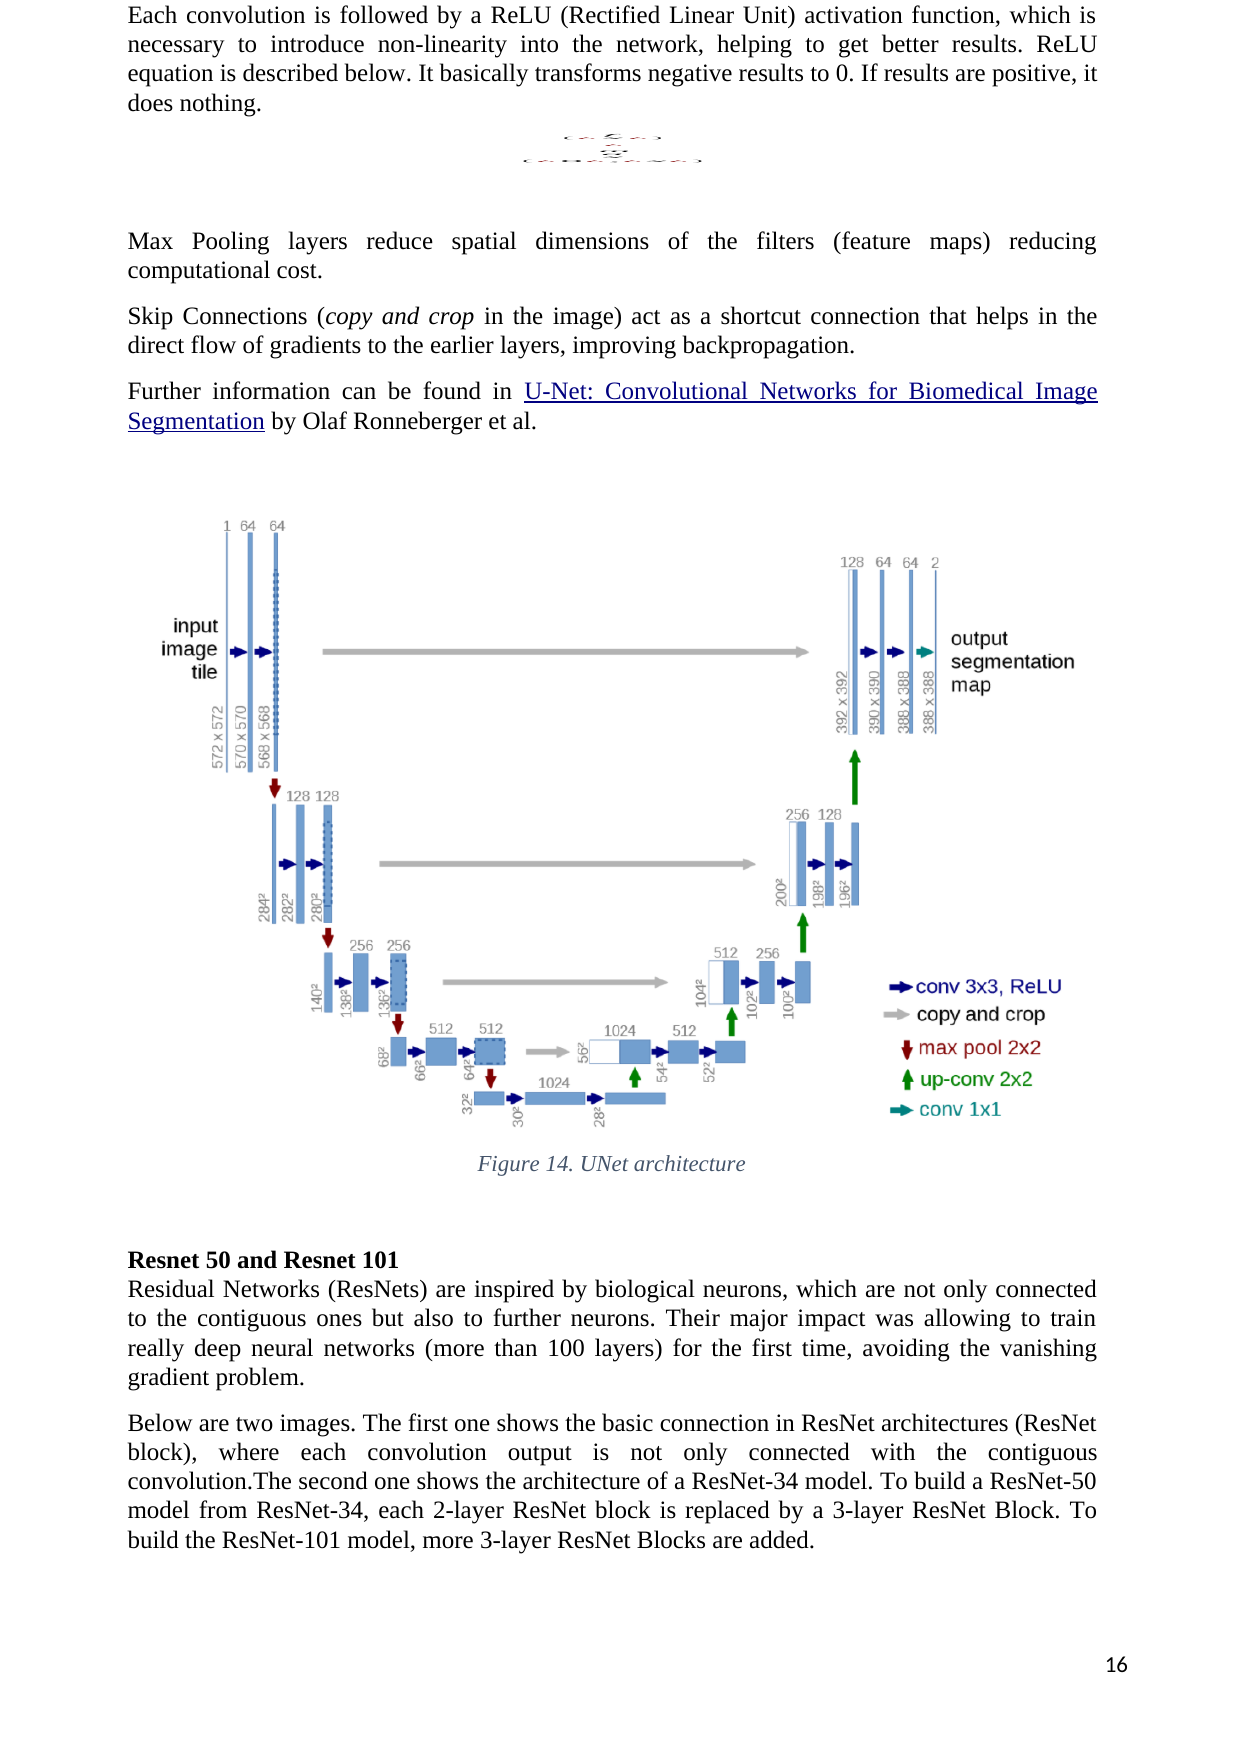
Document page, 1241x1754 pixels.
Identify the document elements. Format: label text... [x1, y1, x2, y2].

text Each convolution is followed by a ReLU (Rectified Linear Unit) activation function, which is necessary to introduce non-linearity into the network, helping to get better results. ReLU equation is described below. It basically transforms negative results to 0. If results are positive, it does nothing. [127, 0, 1098, 117]
text Residual Networks (ResNets) are inspired by biological neurons, which are not only connected to the contiguous ones but also to further neurons. Their major impact was allowing to train really deep neural networks (more than 100 layers) for the first time, avoiding the vanishing gradient problem. [127, 1274, 1098, 1391]
text Below are two images. The first one shows the basic connection in ResNet architectures (ResNet block), where each convolution output is not only connected with the contiguous convolution.The second one shows the architecture of a ResNet-34 model. To build a ResNet-50 model from ResNet-34, each 2-layer ResNet block is replaced by a 3-layer ResNet Block. To build the ResNet-101 model, more 3-layer ResNet Blocks are added. [127, 1408, 1098, 1554]
text Figure 14. UNet architecture [127, 1150, 1098, 1176]
subtitle Resnet 50 and Resnet 101 [127, 1245, 1098, 1273]
text Skip Connections (copy and crop in the image) act as a shortcut connection that helps in the direct flow of gradients to the earlier layers, improving backpropagation. [127, 301, 1098, 359]
text Max Pooling layers reduce spatial dimensions of the filters (feature maps) reducing computational cost. [127, 226, 1098, 284]
text Further information can be found in U-Net: Convolutional Networks for Biomedical Image Segmentation by Olaf Ronneberger et al. [127, 376, 1098, 434]
